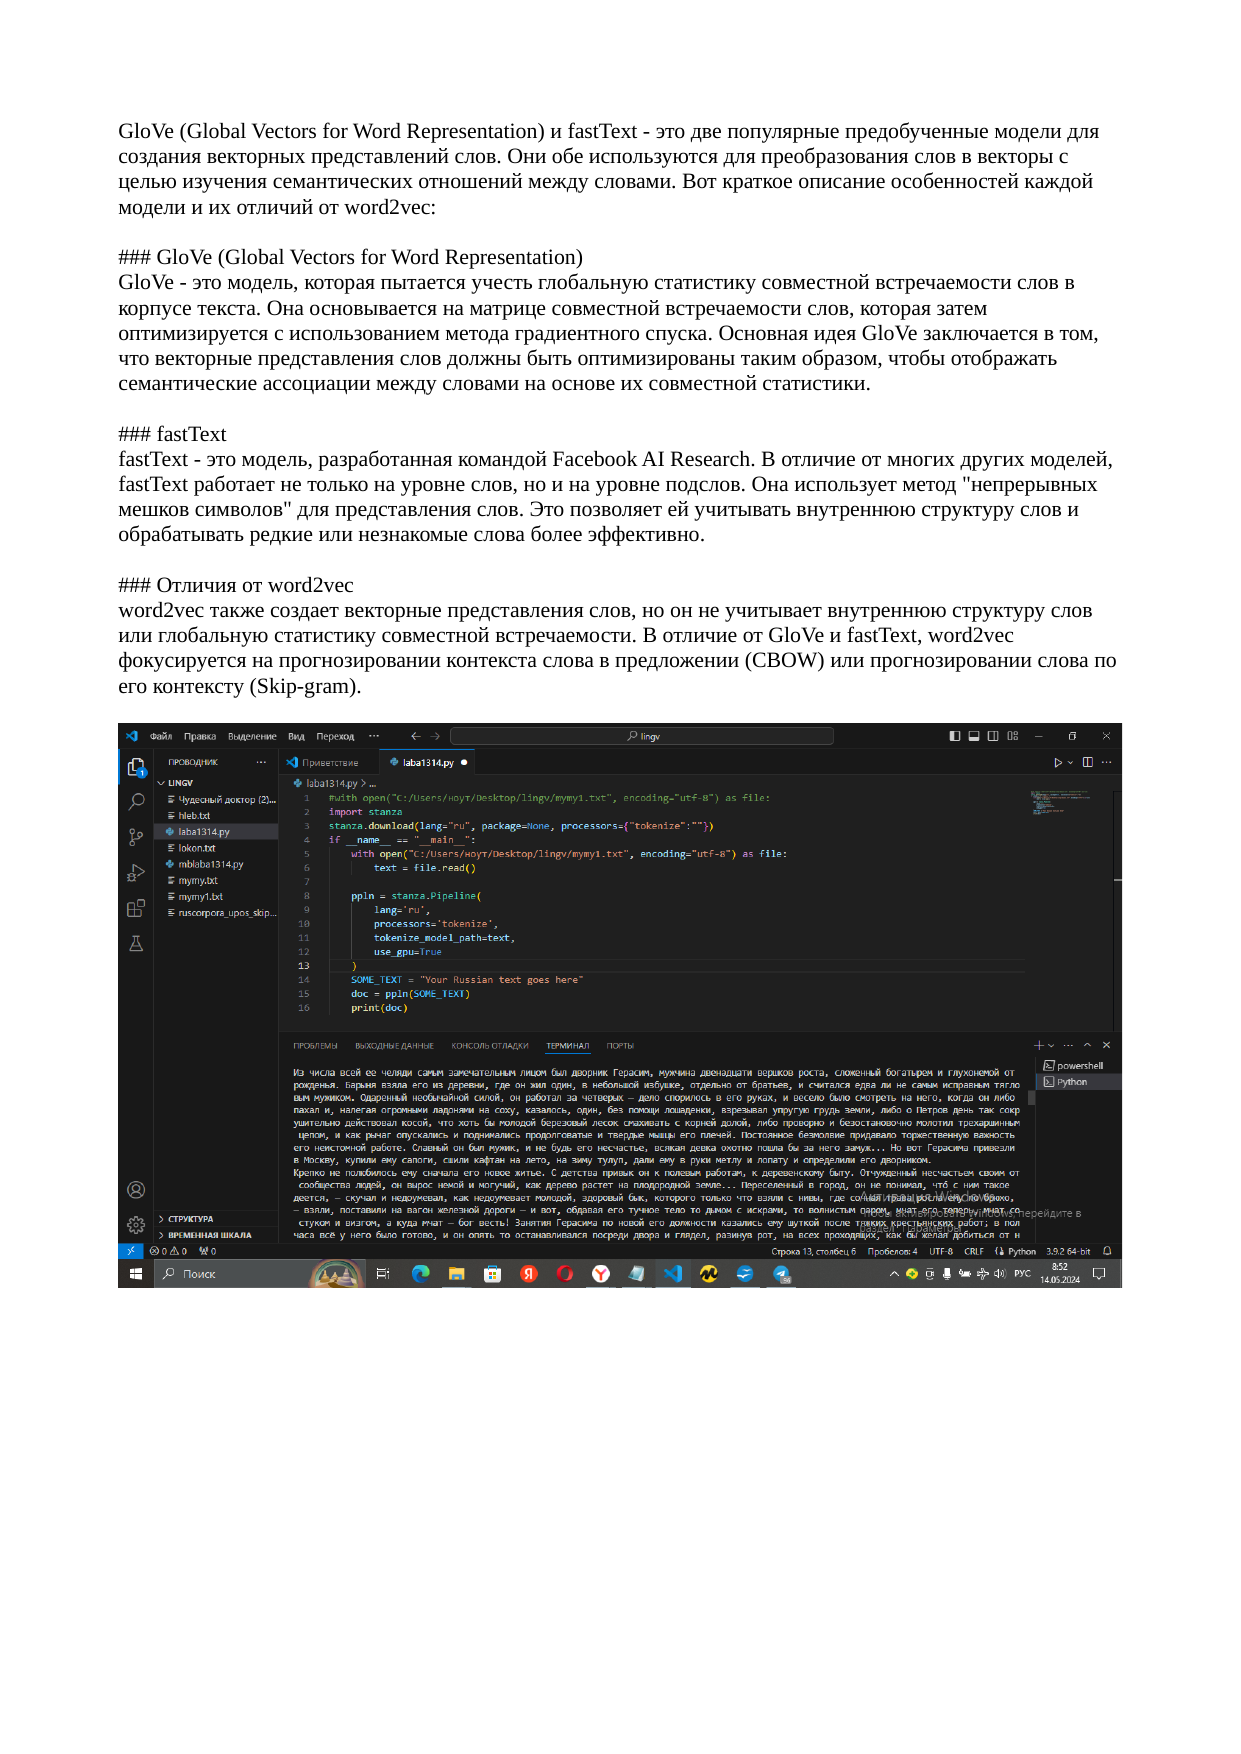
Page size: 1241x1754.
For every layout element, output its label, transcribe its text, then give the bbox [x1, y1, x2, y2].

text GloVe - это модель, которая пытается учесть глобальную статистику совместной встречаемости слов в корпусе текста. Она основывается на матрице совместной встречаемости слов, которая затем оптимизируется с использованием метода градиентного спуска. Основная идея GloVe заключается в том, что векторные представления слов должны быть оптимизированы таким образом, чтобы отображать семантические ассоциации между словами на основе их совместной статистики. [118, 269, 1122, 395]
text ### Отличия от word2vec [118, 572, 1122, 597]
text ### GloVe (Global Vectors for Word Representation) [118, 244, 1122, 269]
text word2vec также создает векторные представления слов, но он не учитывает внутреннюю структуру слов или глобальную статистику совместной встречаемости. В отличие от GloVe и fastText, word2vec фокусируется на прогнозировании контекста слова в предложении (CBOW) или прогнозировании слова по его контексту (Skip-gram). [118, 597, 1122, 698]
picture [118, 723, 1123, 1288]
text GloVe (Global Vectors for Word Representation) и fastText - это две популярные предобученные модели для создания векторных представлений слов. Они обе используются для преобразования слов в векторы с целью изучения семантических отношений между словами. Вот краткое описание особенностей каждой модели и их отличий от word2vec: [118, 118, 1122, 219]
text ### fastText [118, 421, 1122, 446]
text fastText - это модель, разработанная командой Facebook AI Research. В отличие от многих других моделей, fastText работает не только на уровне слов, но и на уровне подслов. Она использует метод "непрерывных мешков символов" для представления слов. Это позволяет ей учитывать внутреннюю структуру слов и обрабатывать редкие или незнакомые слова более эффективно. [118, 446, 1122, 547]
